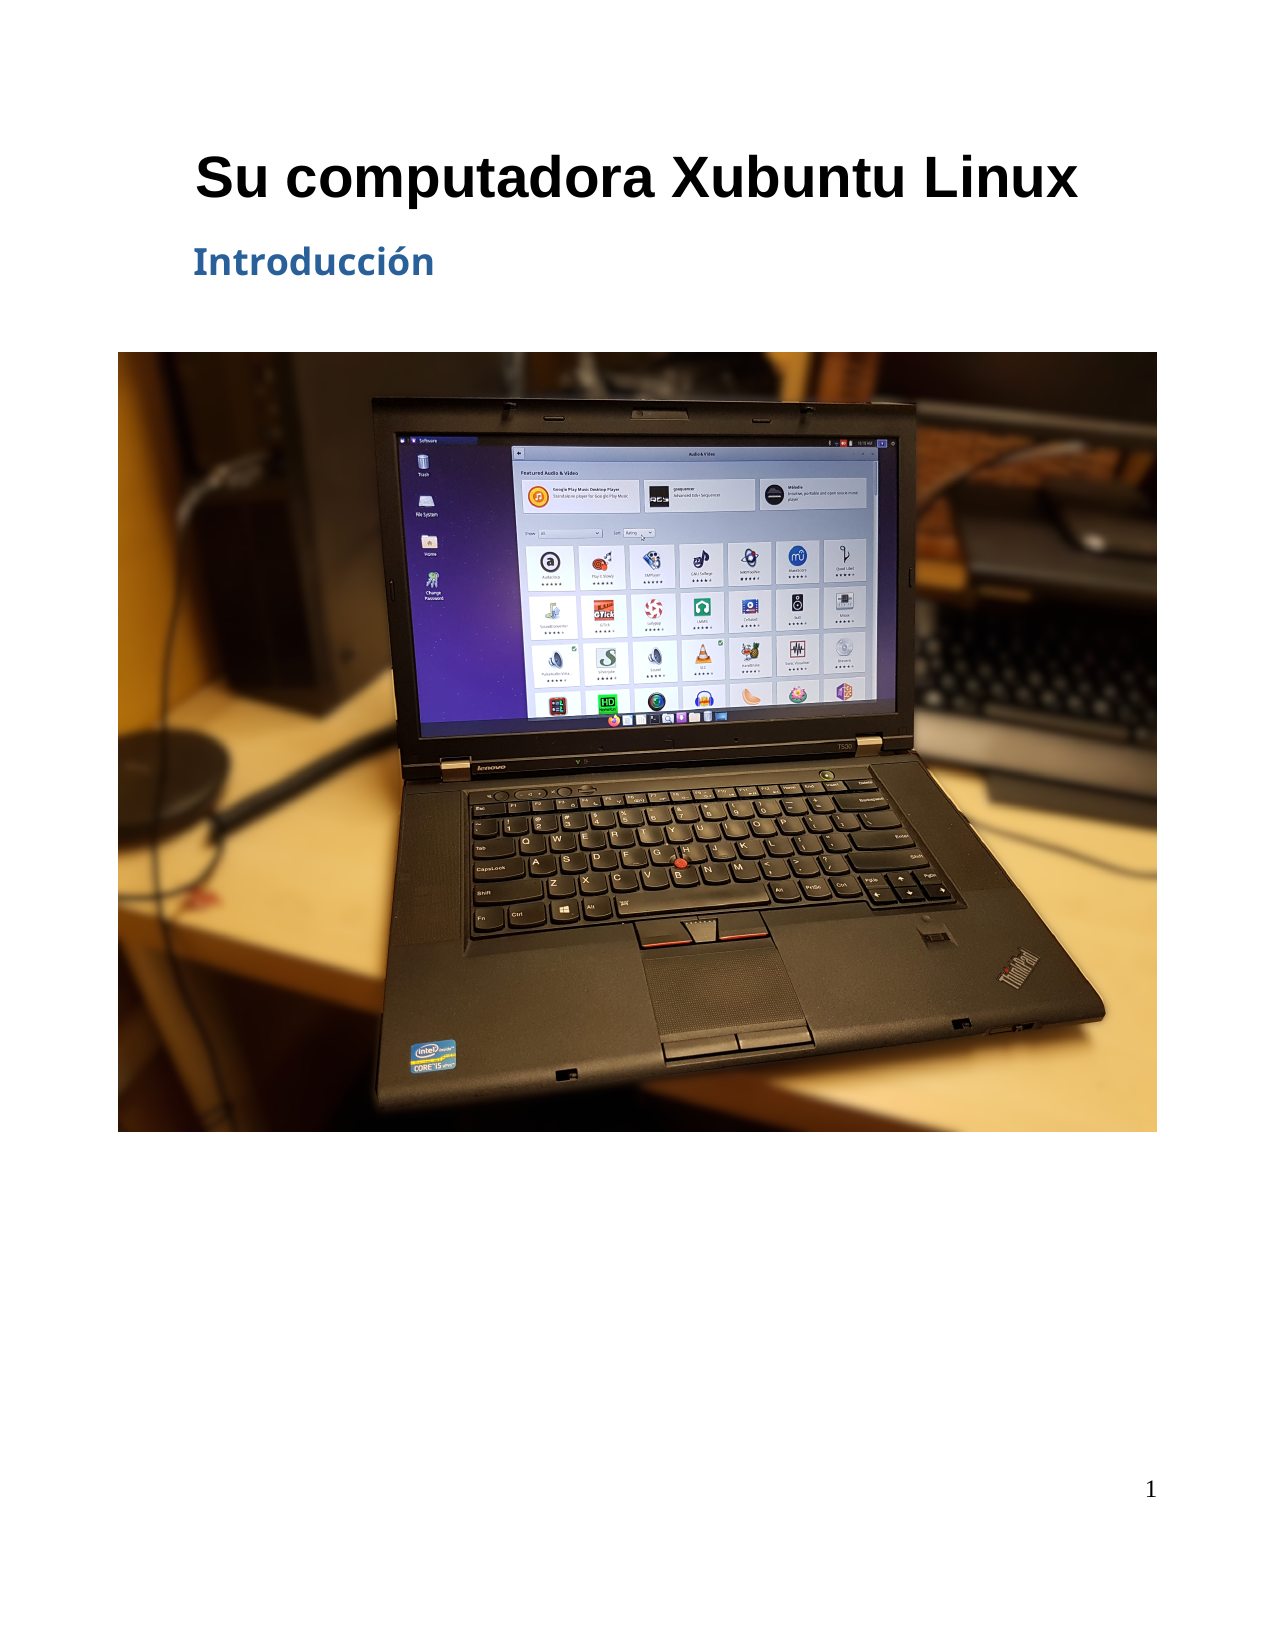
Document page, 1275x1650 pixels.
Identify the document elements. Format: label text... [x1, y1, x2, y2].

picture [118, 352, 1157, 1132]
subtitle Introducción [118, 235, 1157, 286]
title Su computadora Xubuntu Linux [118, 143, 1157, 210]
